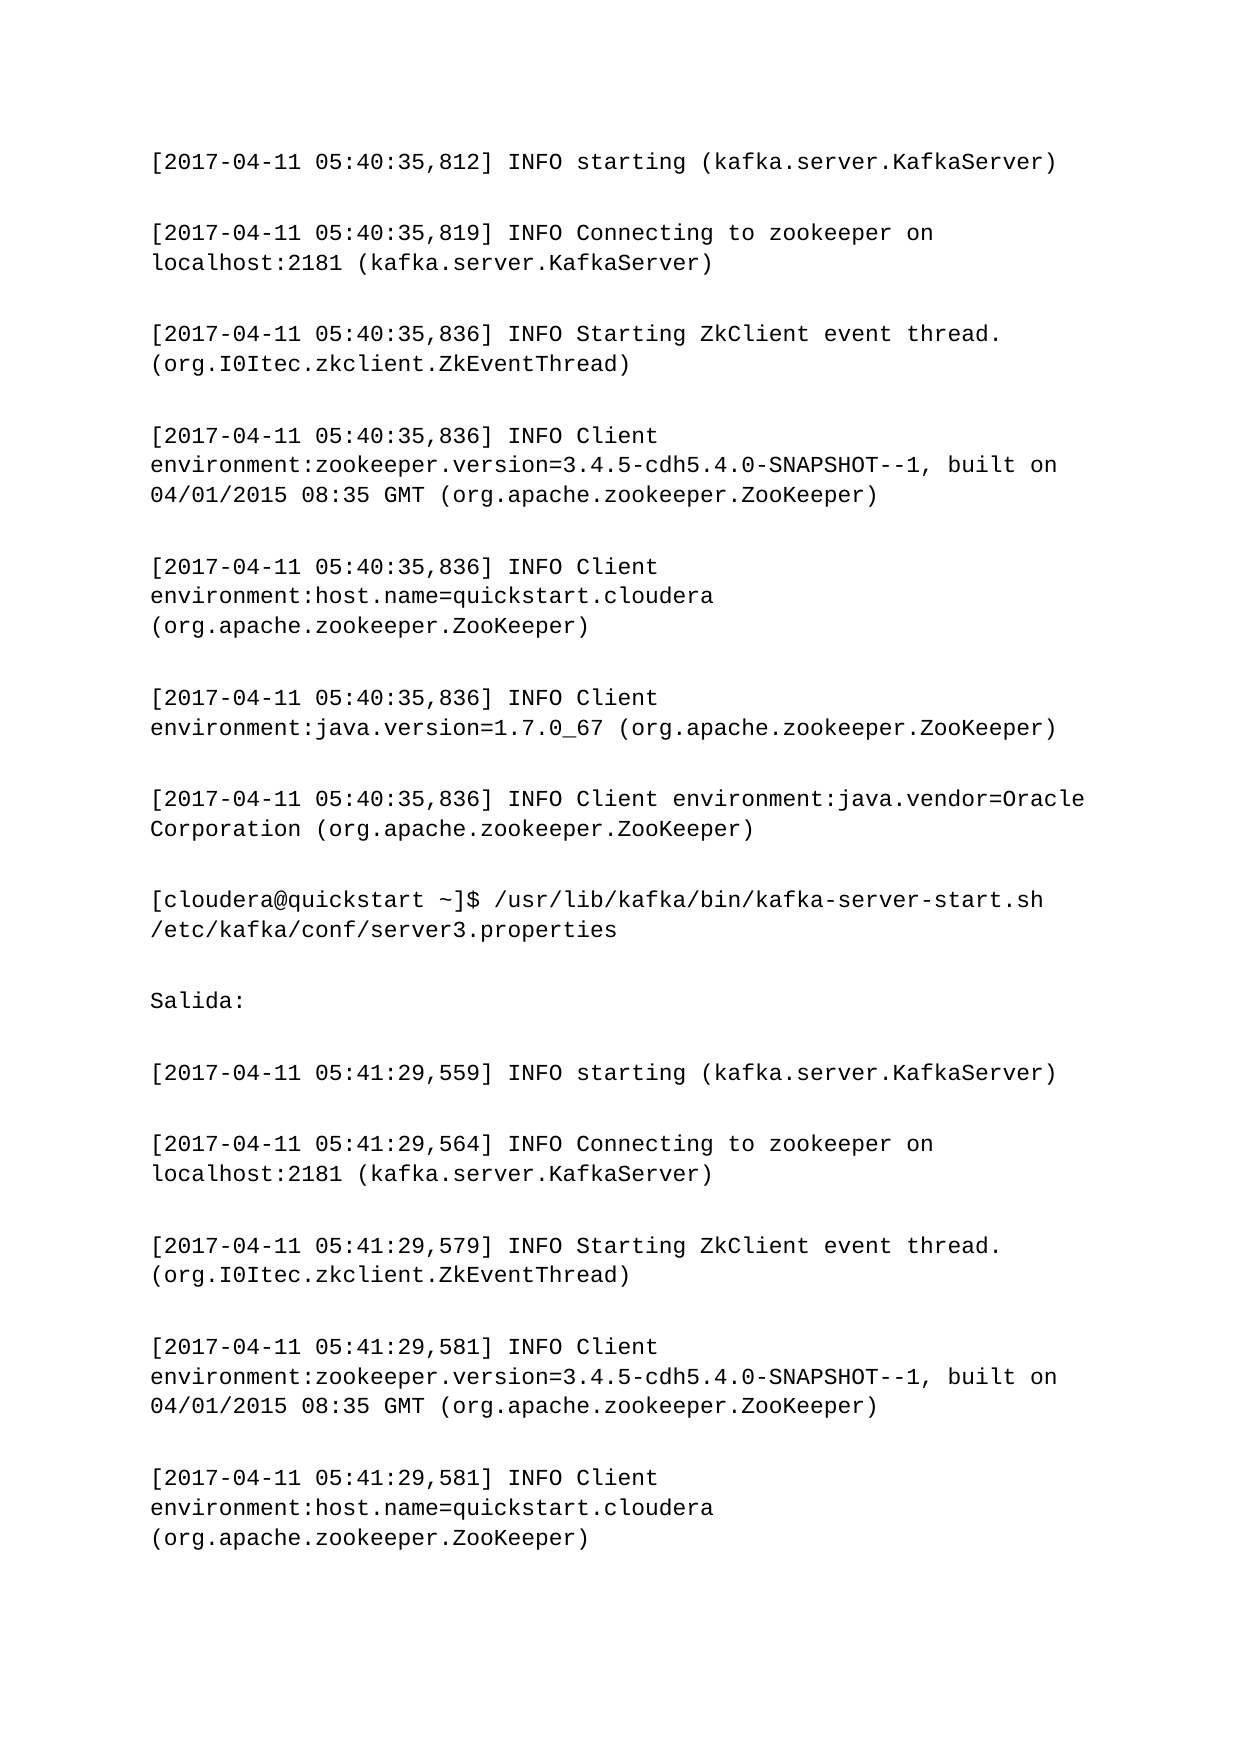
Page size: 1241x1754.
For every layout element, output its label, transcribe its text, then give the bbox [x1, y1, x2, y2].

text [2017-04-11 05:40:35,836] INFO Client environment:java.version=1.7.0_67 (org.apache.zookeeper.ZooKeeper) [150, 686, 1090, 742]
text [2017-04-11 05:41:29,564] INFO Connecting to zookeeper on localhost:2181 (kafka.server.KafkaServer) [150, 1133, 1090, 1188]
text [2017-04-11 05:40:35,819] INFO Connecting to zookeeper on localhost:2181 (kafka.server.KafkaServer) [150, 221, 1090, 277]
text [2017-04-11 05:41:29,559] INFO starting (kafka.server.KafkaServer) [150, 1061, 1090, 1087]
text [2017-04-11 05:41:29,581] INFO Client environment:zookeeper.version=3.4.5-cdh5.4.0-SNAPSHOT--1, built on 04/01/2015 08:35 GMT (org.apache.zookeeper.ZooKeeper) [150, 1335, 1090, 1421]
text [2017-04-11 05:40:35,836] INFO Client environment:host.name=quickstart.cloudera (org.apache.zookeeper.ZooKeeper) [150, 555, 1090, 641]
text [cloudera@quickstart ~]$ /usr/lib/kafka/bin/kafka-server-start.sh /etc/kafka/conf/server3.properties [150, 888, 1090, 944]
text [2017-04-11 05:40:35,836] INFO Client environment:zookeeper.version=3.4.5-cdh5.4.0-SNAPSHOT--1, built on 04/01/2015 08:35 GMT (org.apache.zookeeper.ZooKeeper) [150, 424, 1090, 509]
text Salida: [150, 990, 1090, 1016]
text [2017-04-11 05:41:29,579] INFO Starting ZkClient event thread. (org.I0Itec.zkclient.ZkEventThread) [150, 1234, 1090, 1290]
text [2017-04-11 05:40:35,812] INFO starting (kafka.server.KafkaServer) [150, 150, 1090, 176]
text [2017-04-11 05:40:35,836] INFO Starting ZkClient event thread. (org.I0Itec.zkclient.ZkEventThread) [150, 323, 1090, 378]
text [2017-04-11 05:41:29,581] INFO Client environment:host.name=quickstart.cloudera (org.apache.zookeeper.ZooKeeper) [150, 1466, 1090, 1552]
text [2017-04-11 05:40:35,836] INFO Client environment:java.vendor=Oracle Corporation (org.apache.zookeeper.ZooKeeper) [150, 787, 1090, 843]
